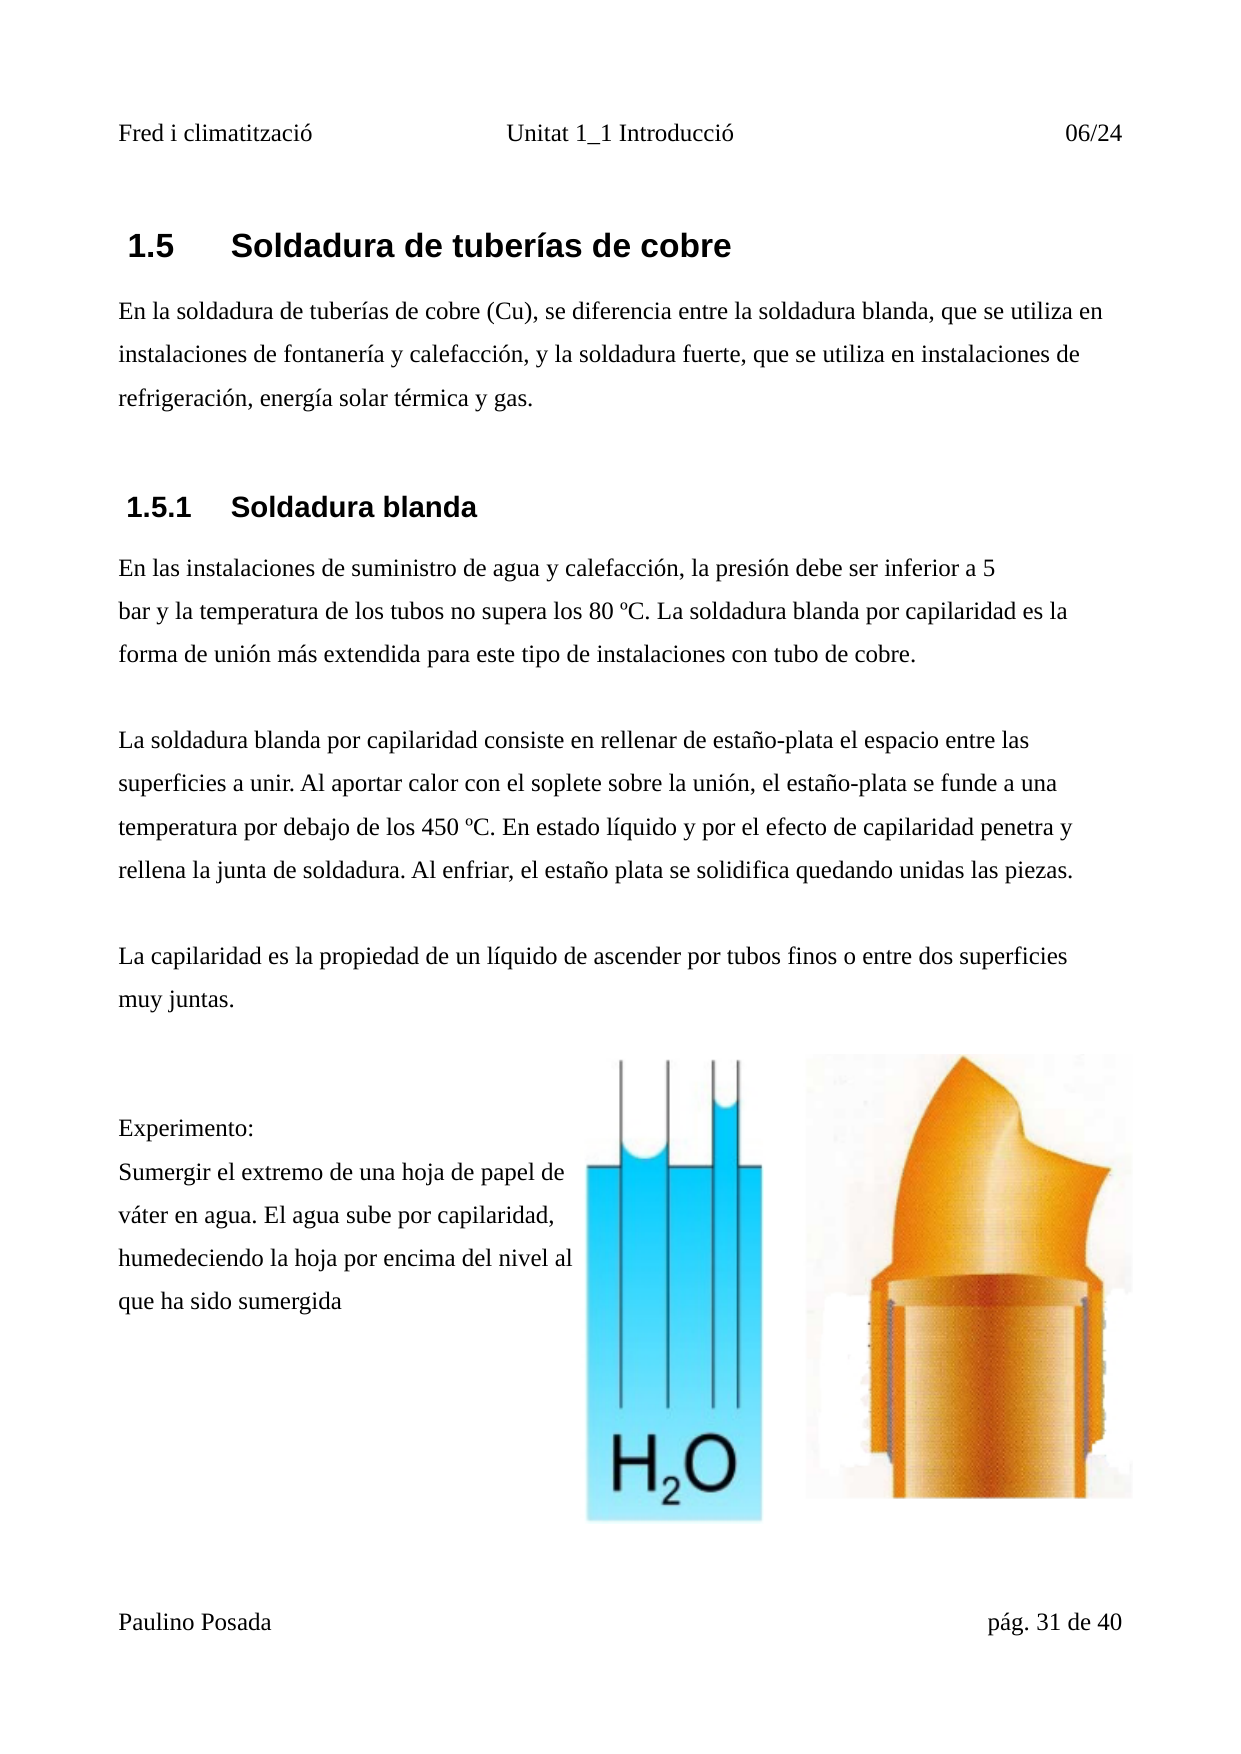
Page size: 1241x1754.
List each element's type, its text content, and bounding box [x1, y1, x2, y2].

text La capilaridad es la propiedad de un líquido de ascender por tubos finos o entre dos superficies muy juntas. [118, 941, 1122, 1056]
subtitle Soldadura blanda [118, 490, 1122, 523]
text En las instalaciones de suministro de agua y calefacción, la presión debe ser inferior a 5 bar y la temperatura de los tubos no supera los 80 ºC. La soldadura blanda por capilaridad es la forma de unión más extendida para este tipo de instalaciones con tubo de cobre. [118, 553, 1122, 668]
text La soldadura blanda por capilaridad consiste en rellenar de estaño-plata el espacio entre las superficies a unir. Al aportar calor con el soplete sobre la unión, el estaño-plata se funde a una temperatura por debajo de los 450 ºC. En estado líquido y por el efecto de capilaridad penetra y rellena la junta de soldadura. Al enfriar, el estaño plata se solidifica quedando unidas las piezas. [118, 682, 1122, 927]
text En la soldadura de tuberías de cobre (Cu), se diferencia entre la soldadura blanda, que se utiliza en instalaciones de fontanería y calefacción, y la soldadura fuerte, que se utiliza en instalaciones de refrigeración, energía solar térmica y gas. [118, 296, 1122, 411]
text Experimento: Sumergir el extremo de una hoja de papel de váter en agua. El agua sube por capilaridad, humedeciendo la hoja por encima del nivel al que ha sido sumergida [118, 1113, 579, 1315]
picture [579, 1054, 1133, 1524]
subtitle Soldadura de tuberías de cobre [118, 226, 1122, 264]
